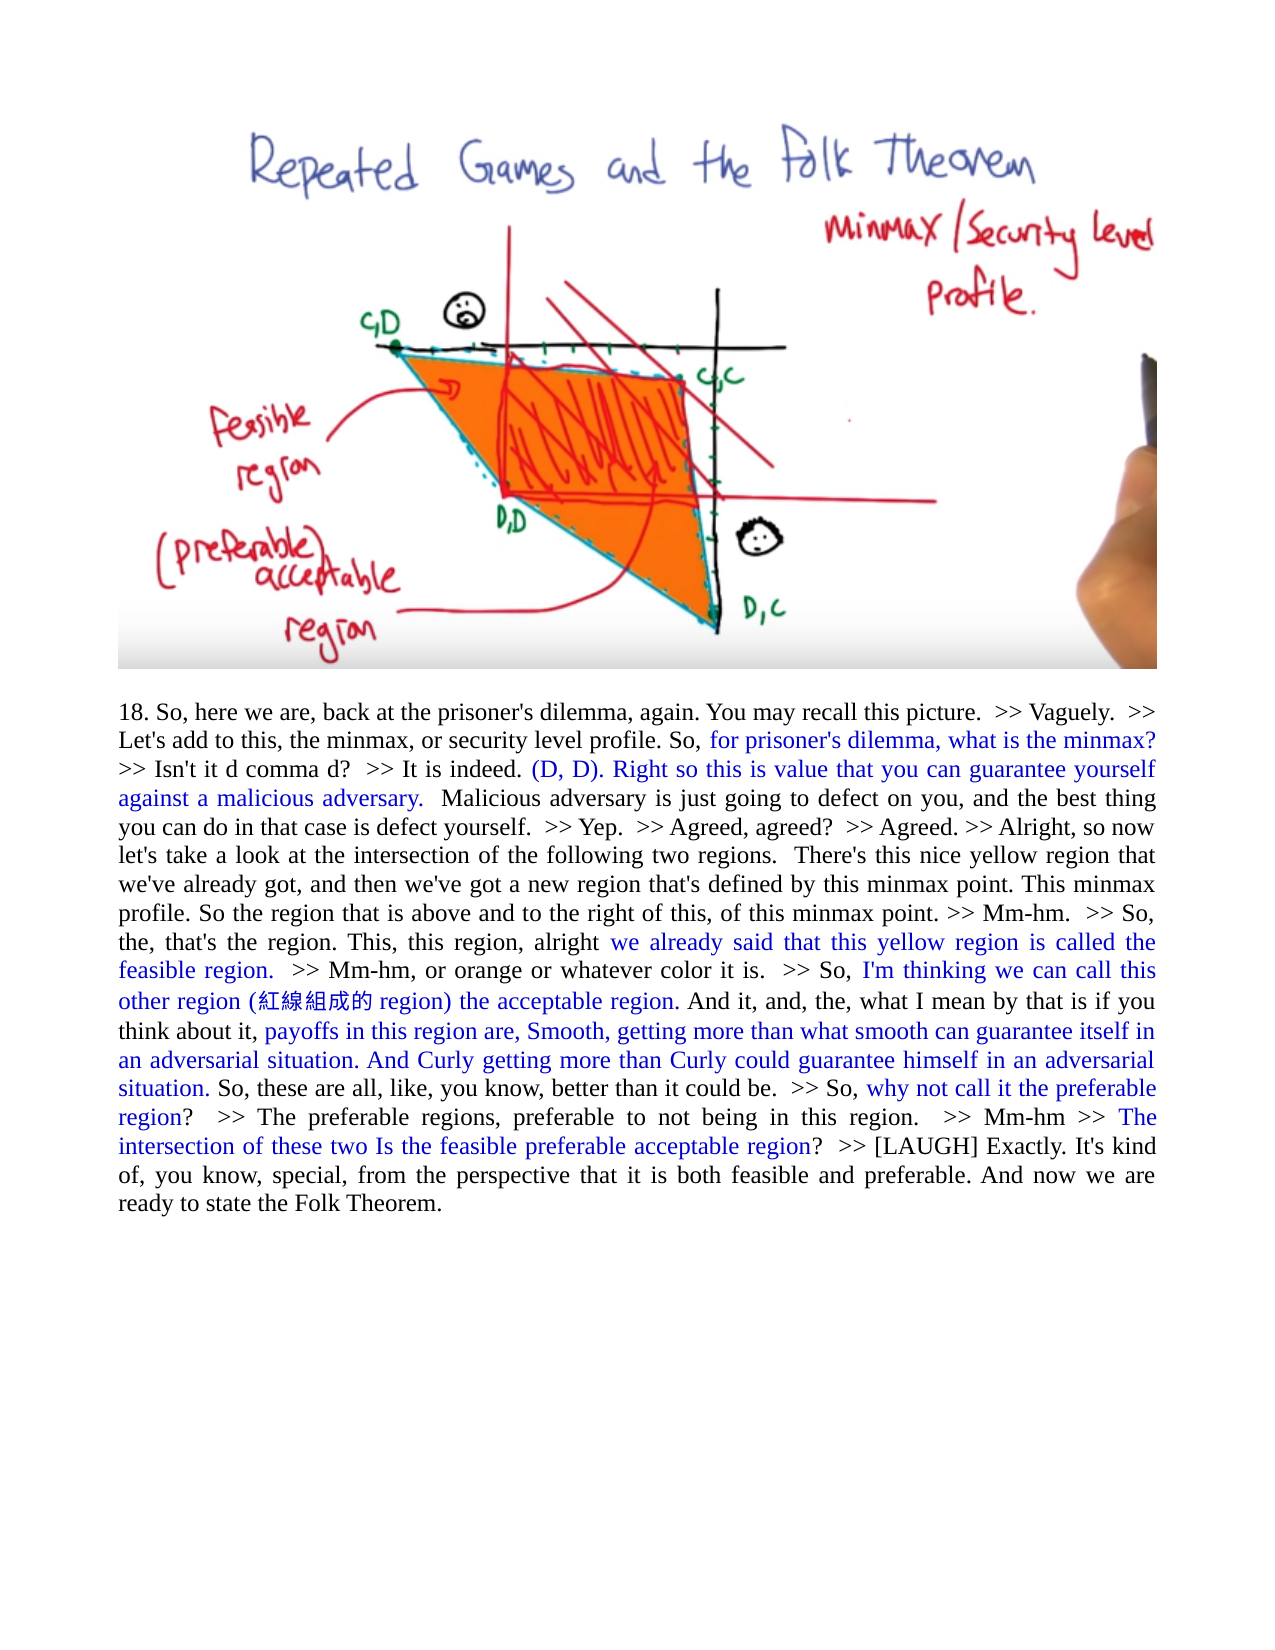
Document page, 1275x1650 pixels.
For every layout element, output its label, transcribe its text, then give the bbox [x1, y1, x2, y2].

picture [118, 118, 1157, 669]
text 18. So, here we are, back at the prisoner's dilemma, again. You may recall this picture. >> Vaguely. >> Let's add to this, the minmax, or security level profile. So, for prisoner's dilemma, what is the minmax? >> Isn't it d comma d? >> It is indeed. (D, D). Right so this is value that you can guarantee yourself against a malicious adversary. Malicious adversary is just going to defect on you, and the best thing you can do in that case is defect yourself. >> Yep. >> Agreed, agreed? >> Agreed. >> Alright, so now let's take a look at the intersection of the following two regions. There's this nice yellow region that we've already got, and then we've got a new region that's defined by this minmax point. This minmax profile. So the region that is above and to the right of this, of this minmax point. >> Mm-hm. >> So, the, that's the region. This, this region, alright we already said that this yellow region is called the feasible region. >> Mm-hm, or orange or whatever color it is. >> So, I'm thinking we can call this other region (紅線組成的region) the acceptable region. And it, and, the, what I mean by that is if you think about it, payoffs in this region are, Smooth, getting more than what smooth can guarantee itself in an adversarial situation. And Curly getting more than Curly could guarantee himself in an adversarial situation. So, these are all, like, you know, better than it could be. >> So, why not call it the preferable region? >> The preferable regions, preferable to not being in this region. >> Mm-hm >> The intersection of these two Is the feasible preferable acceptable region? >> [LAUGH] Exactly. It's kind of, you know, special, from the perspective that it is both feasible and preferable. And now we are ready to state the Folk Theorem. [118, 697, 1157, 1217]
